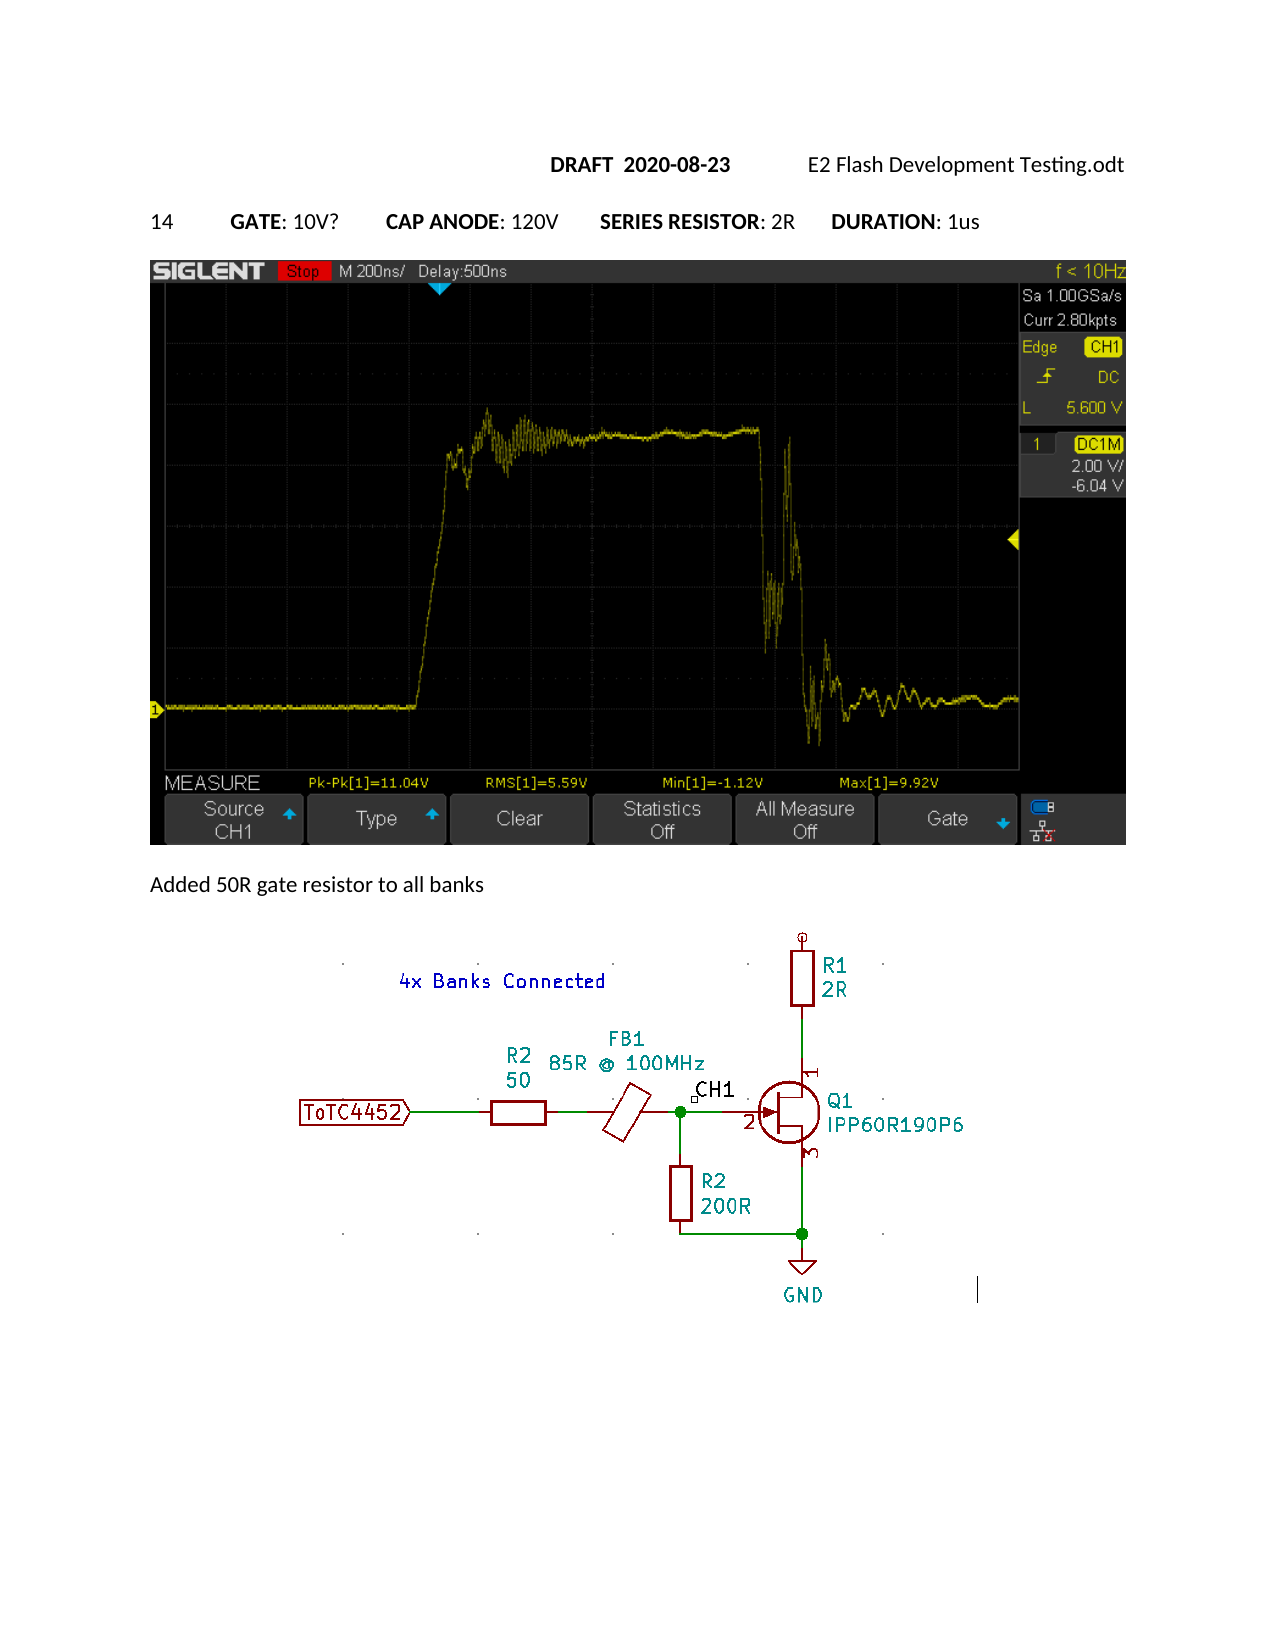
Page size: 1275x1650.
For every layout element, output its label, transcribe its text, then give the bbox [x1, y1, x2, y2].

picture [150, 260, 1126, 845]
text 14 GATE: 10V? CAP ANODE: 120V SERIES RESISTOR: 2R DURATION: 1us [150, 207, 1125, 236]
text Added 50R gate resistor to all banks [150, 870, 1125, 898]
picture [292, 922, 983, 1303]
